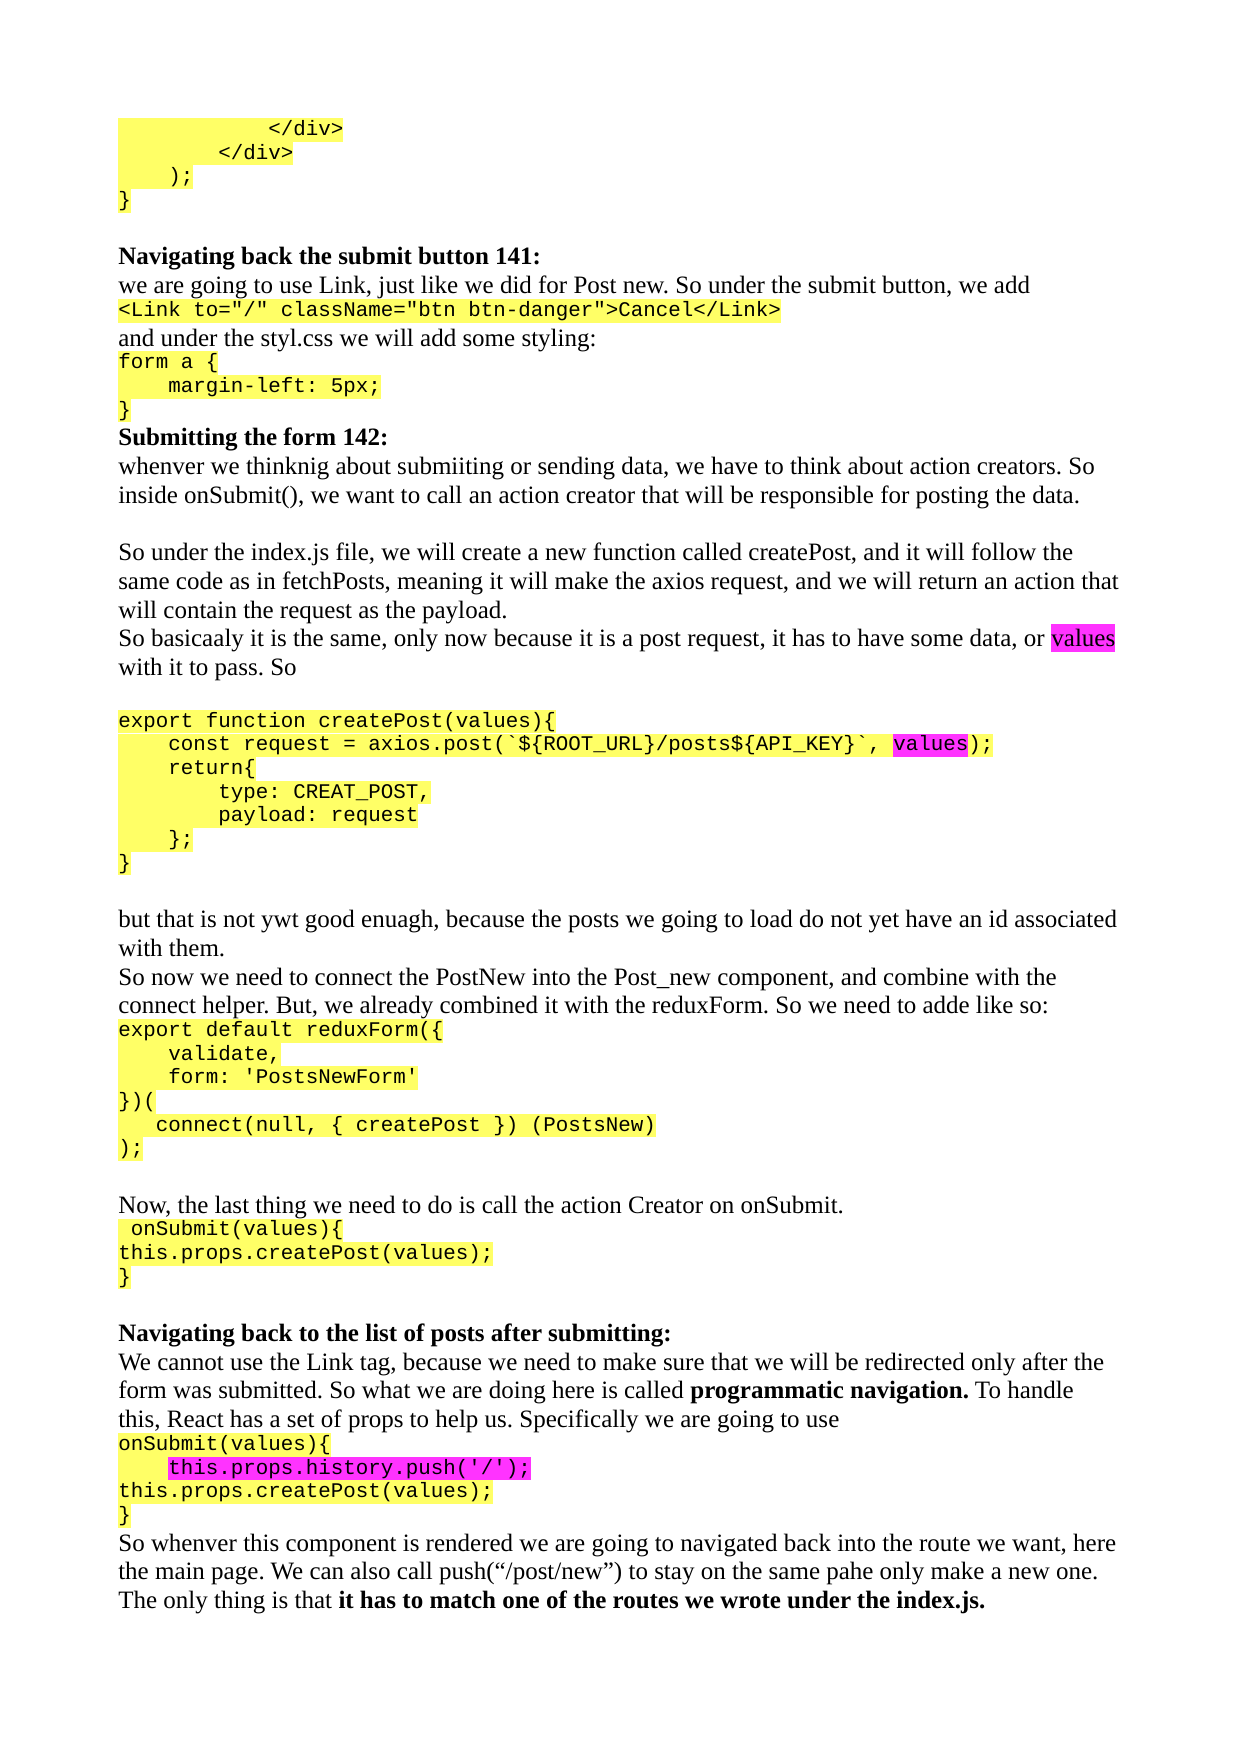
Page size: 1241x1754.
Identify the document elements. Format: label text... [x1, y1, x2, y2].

text We cannot use the Link tag, because we need to make sure that we will be redirected only after the form was submitted. So what we are doing here is called programmatic navigation. To handle this, React has a set of props to help us. Specifically we are going to use [118, 1347, 1122, 1433]
text Now, the last thing we need to do is call the action Creator on onSubmit. [118, 1190, 1122, 1218]
text Navigating back to the list of posts after submitting: [118, 1318, 1122, 1347]
text Submitting the form 142: [118, 422, 1122, 451]
text So now we need to connect the PostNew into the Post_new component, and combine with the connect helper. But, we already combined it with the reduxForm. So we need to adde like so: [118, 962, 1122, 1019]
text } [118, 189, 1122, 213]
text return{ [118, 757, 1122, 781]
text const request = axios.post(`${ROOT_URL}/posts${API_KEY}`, values); [118, 733, 1122, 757]
text form a { [118, 351, 1122, 375]
text type: CREAT_POST, [118, 781, 1122, 804]
text So basicaaly it is the same, only now because it is a post request, it has to have some data, or values with it to pass. So [118, 623, 1122, 681]
text ); [118, 1137, 1122, 1161]
text })( [118, 1090, 1122, 1114]
text connect(null, { createPost }) (PostsNew) [118, 1114, 1122, 1137]
text onSubmit(values){ [118, 1218, 1122, 1242]
text Navigating back the submit button 141: [118, 241, 1122, 270]
text form: 'PostsNewForm' [118, 1066, 1122, 1090]
text and under the styl.css we will add some styling: [118, 323, 1122, 351]
text onSubmit(values){ [118, 1433, 1122, 1457]
text whenver we thinknig about submiiting or sending data, we have to think about action creators. So inside onSubmit(), we want to call an action creator that will be responsible for posting the data. [118, 451, 1122, 508]
text validate, [118, 1043, 1122, 1066]
text }; [118, 828, 1122, 852]
text So under the index.js file, we will create a new function called createPost, and it will follow the same code as in fetchPosts, meaning it will make the axios request, and we will return an action that will contain the request as the payload. [118, 537, 1122, 623]
text So whenver this component is rendered we are going to navigated back into the route we want, here the main page. We can also call push(“/post/new”) to stay on the same pahe only make a new one. The only thing is that it has to match one of the routes we wrote under the index.js. [118, 1528, 1122, 1614]
text ); [118, 165, 1122, 189]
text this.props.createPost(values); [118, 1242, 1122, 1266]
text } [118, 1504, 1122, 1528]
text export function createPost(values){ [118, 710, 1122, 733]
text margin-left: 5px; [118, 375, 1122, 399]
text this.props.createPost(values); [118, 1480, 1122, 1504]
text <Link to="/" className="btn btn-danger">Cancel</Link> [118, 299, 1122, 323]
text we are going to use Link, just like we did for Post new. So under the submit button, we add [118, 270, 1122, 299]
text payload: request [118, 804, 1122, 828]
text } [118, 1266, 1122, 1289]
text </div> [118, 118, 1122, 142]
text } [118, 399, 1122, 422]
text </div> [118, 142, 1122, 165]
text export default reduxForm({ [118, 1019, 1122, 1043]
text but that is not ywt good enuagh, because the posts we going to load do not yet have an id associated with them. [118, 904, 1122, 962]
text this.props.history.push('/'); [118, 1457, 1122, 1480]
text } [118, 852, 1122, 875]
